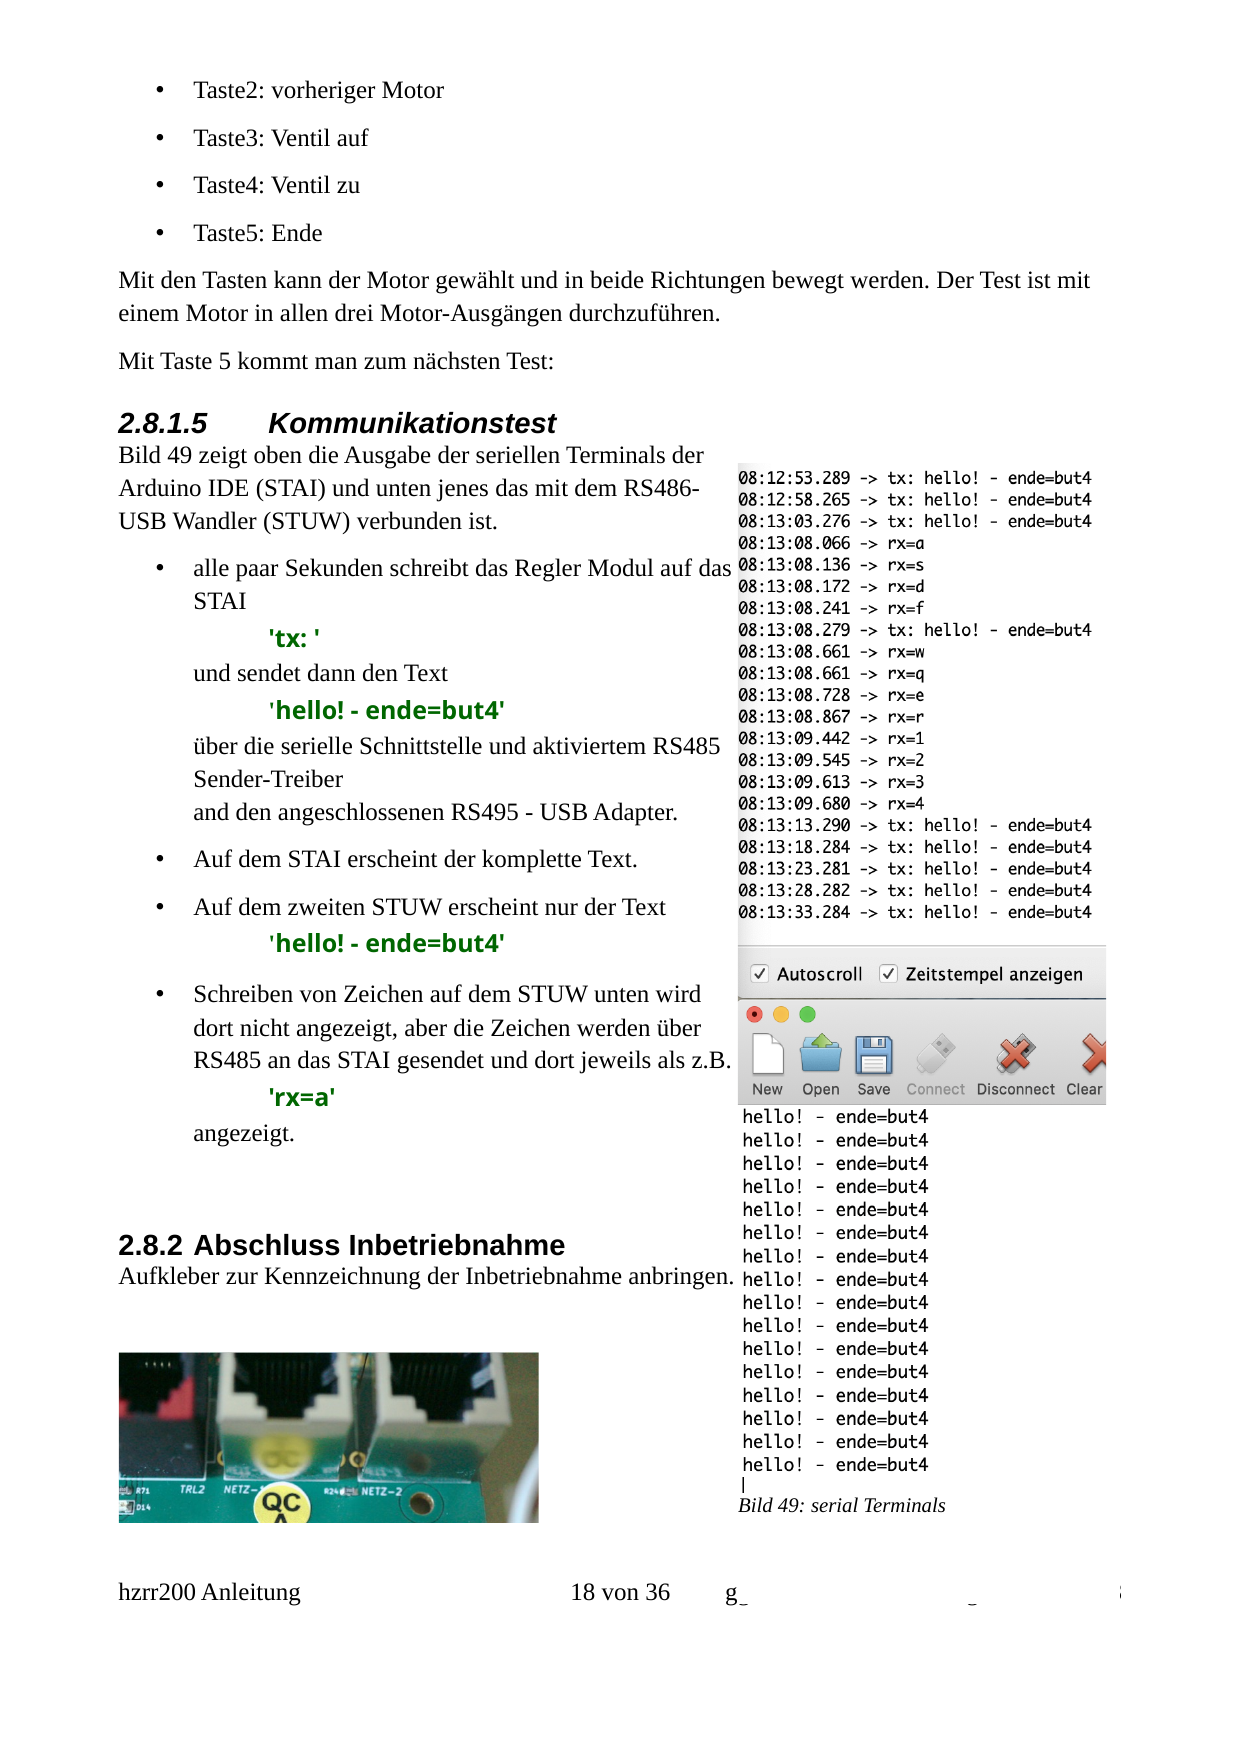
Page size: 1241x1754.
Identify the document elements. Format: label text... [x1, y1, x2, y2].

list Auf dem STAI erscheint der komplette Text. [156, 844, 737, 873]
text Aufkleber zur Kennzeichnung der Inbetriebnahme anbringen. [118, 1261, 737, 1290]
text Mit Taste 5 kommt man zum nächsten Test: [118, 346, 1122, 375]
text Mit den Tasten kann der Motor gewählt und in beide Richtungen bewegt werden. Der Test ist mit einem Motor in allen drei Motor-Ausgängen durchzuführen. [118, 265, 1122, 327]
subtitle Kommunikationstest [738, 1517, 1120, 1604]
list Auf dem zweiten STUW erscheint nur der Text 'hello! - ende=but4' [156, 892, 737, 960]
list alle paar Sekunden schreibt das Regler Modul auf das STAI 'tx: ' und sendet dann den Text 'hello! - ende=but4' über die serielle Schnittstelle und aktiviertem RS485 Sender-Treiber and den angeschlossenen RS495 - USB Adapter. [156, 553, 737, 826]
text Bild 49: serial Terminals [738, 444, 1120, 1517]
subtitle Abschluss Inbetriebnahme [118, 1228, 737, 1261]
text Bild 49 zeigt oben die Ausgabe der seriellen Terminals der Arduino IDE (STAI) und unten jenes das mit dem RS486-USB Wandler (STUW) verbunden ist. [118, 440, 738, 534]
subtitle Kommunikationstest [118, 406, 1122, 444]
list Taste2: vorheriger Motor [156, 75, 1122, 104]
list Taste3: Ventil auf [156, 123, 1122, 151]
text [119, 1320, 539, 1333]
text Bild 50: Kennzeichen der erfolgreichen Inbetriebnahme [119, 1333, 539, 1352]
list Taste4: Ventil zu [156, 170, 1122, 199]
list Taste5: Ende [156, 218, 1122, 247]
list Schreiben von Zeichen auf dem STUW unten wird dort nicht angezeigt, aber die Zeichen werden über RS485 an das STAI gesendet und dort jeweils als z.B. 'rx=a' angezeigt. [156, 979, 737, 1147]
